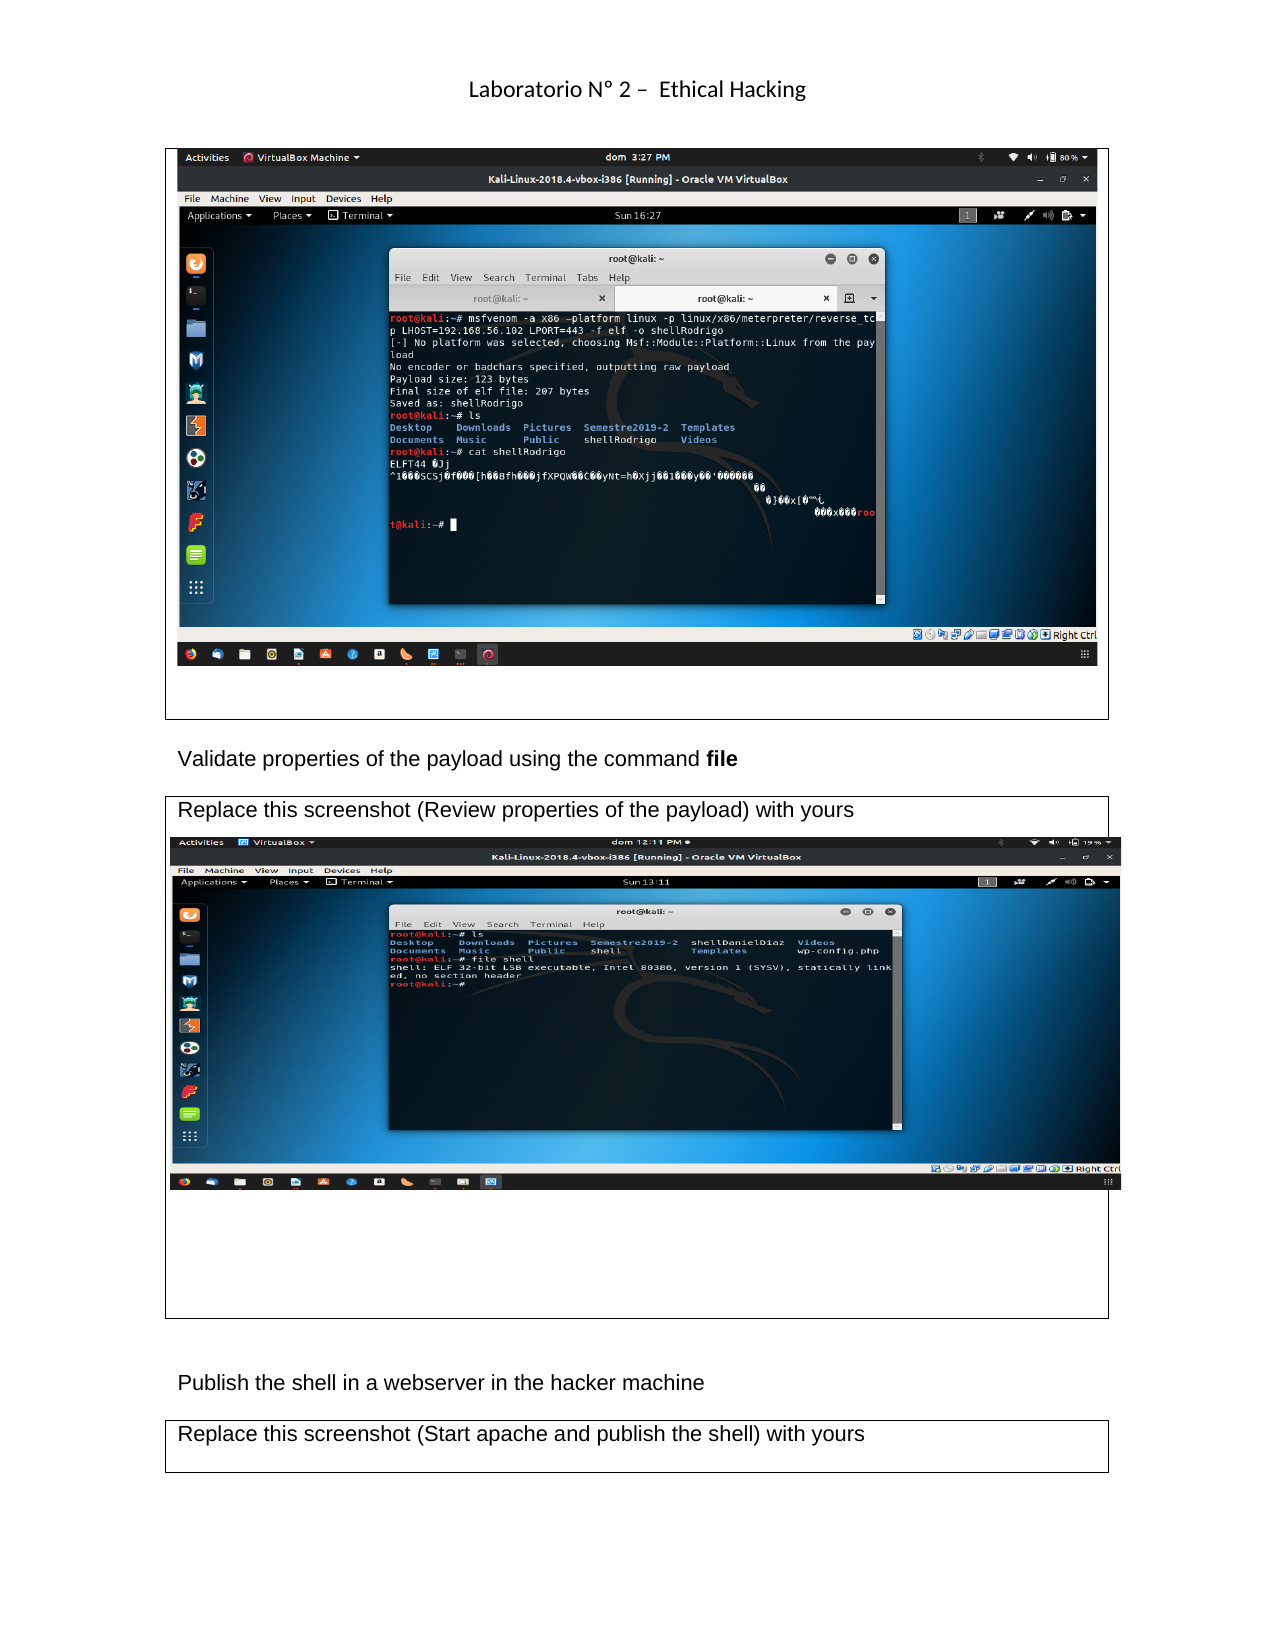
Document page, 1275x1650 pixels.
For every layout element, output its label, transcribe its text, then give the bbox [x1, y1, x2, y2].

table_header [166, 149, 1108, 719]
picture [170, 837, 1122, 1190]
text Publish the shell in a webserver in the hacker machine [177, 1370, 1098, 1395]
table_header Replace this screenshot (Review properties of the payload) with yours [166, 797, 1108, 1318]
text Validate properties of the payload using the command file [177, 745, 1098, 771]
table_header Replace this screenshot (Start apache and publish the shell) with yours [166, 1421, 1108, 1472]
picture [177, 148, 1098, 666]
